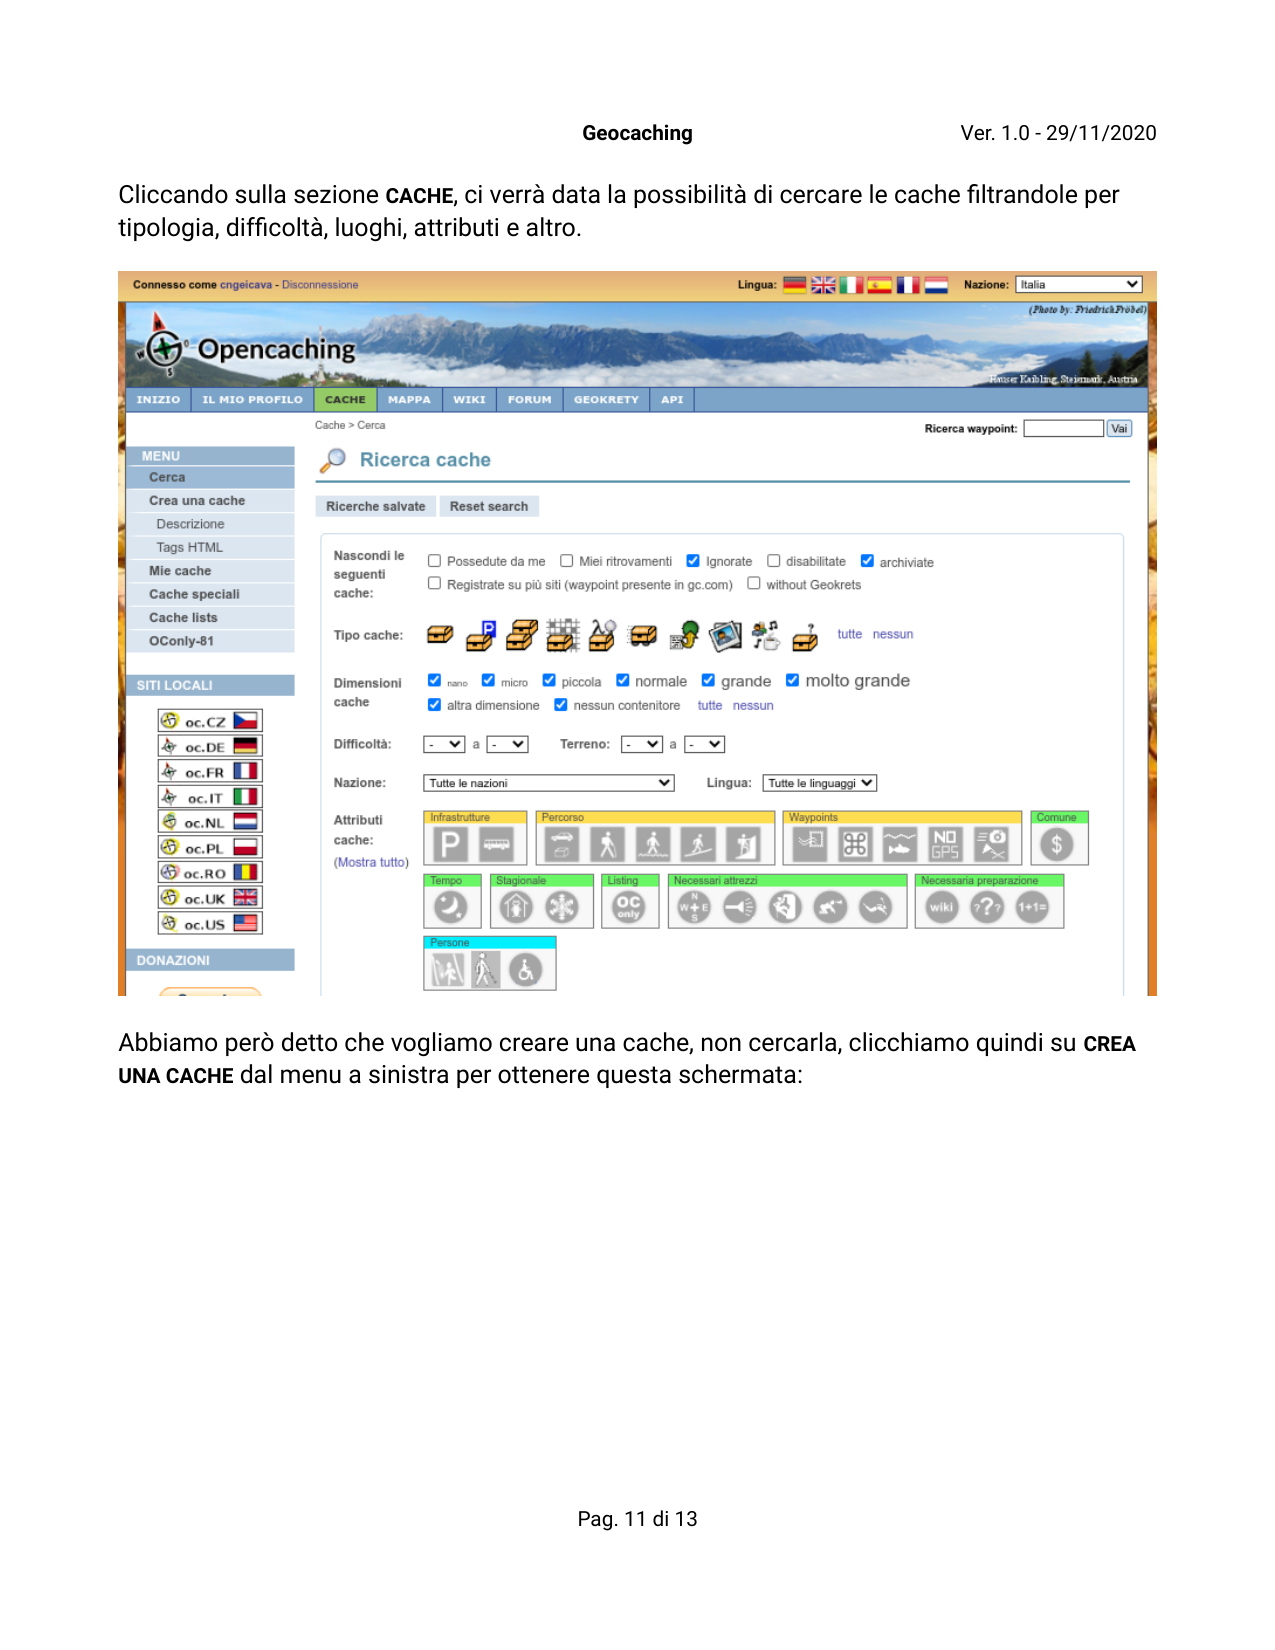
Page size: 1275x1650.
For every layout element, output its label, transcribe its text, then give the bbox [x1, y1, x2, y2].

text Cliccando sulla sezione CACHE, ci verrà data la possibilità di cercare le cache filtrandole per tipologia, difficoltà, luoghi, attributi e altro. [118, 177, 1157, 243]
picture [118, 271, 1157, 996]
text Abbiamo però detto che vogliamo creare una cache, non cercarla, clicchiamo quindi su CREA UNA CACHE dal menu a sinistra per ottenere questa schermata: [118, 1025, 1157, 1091]
